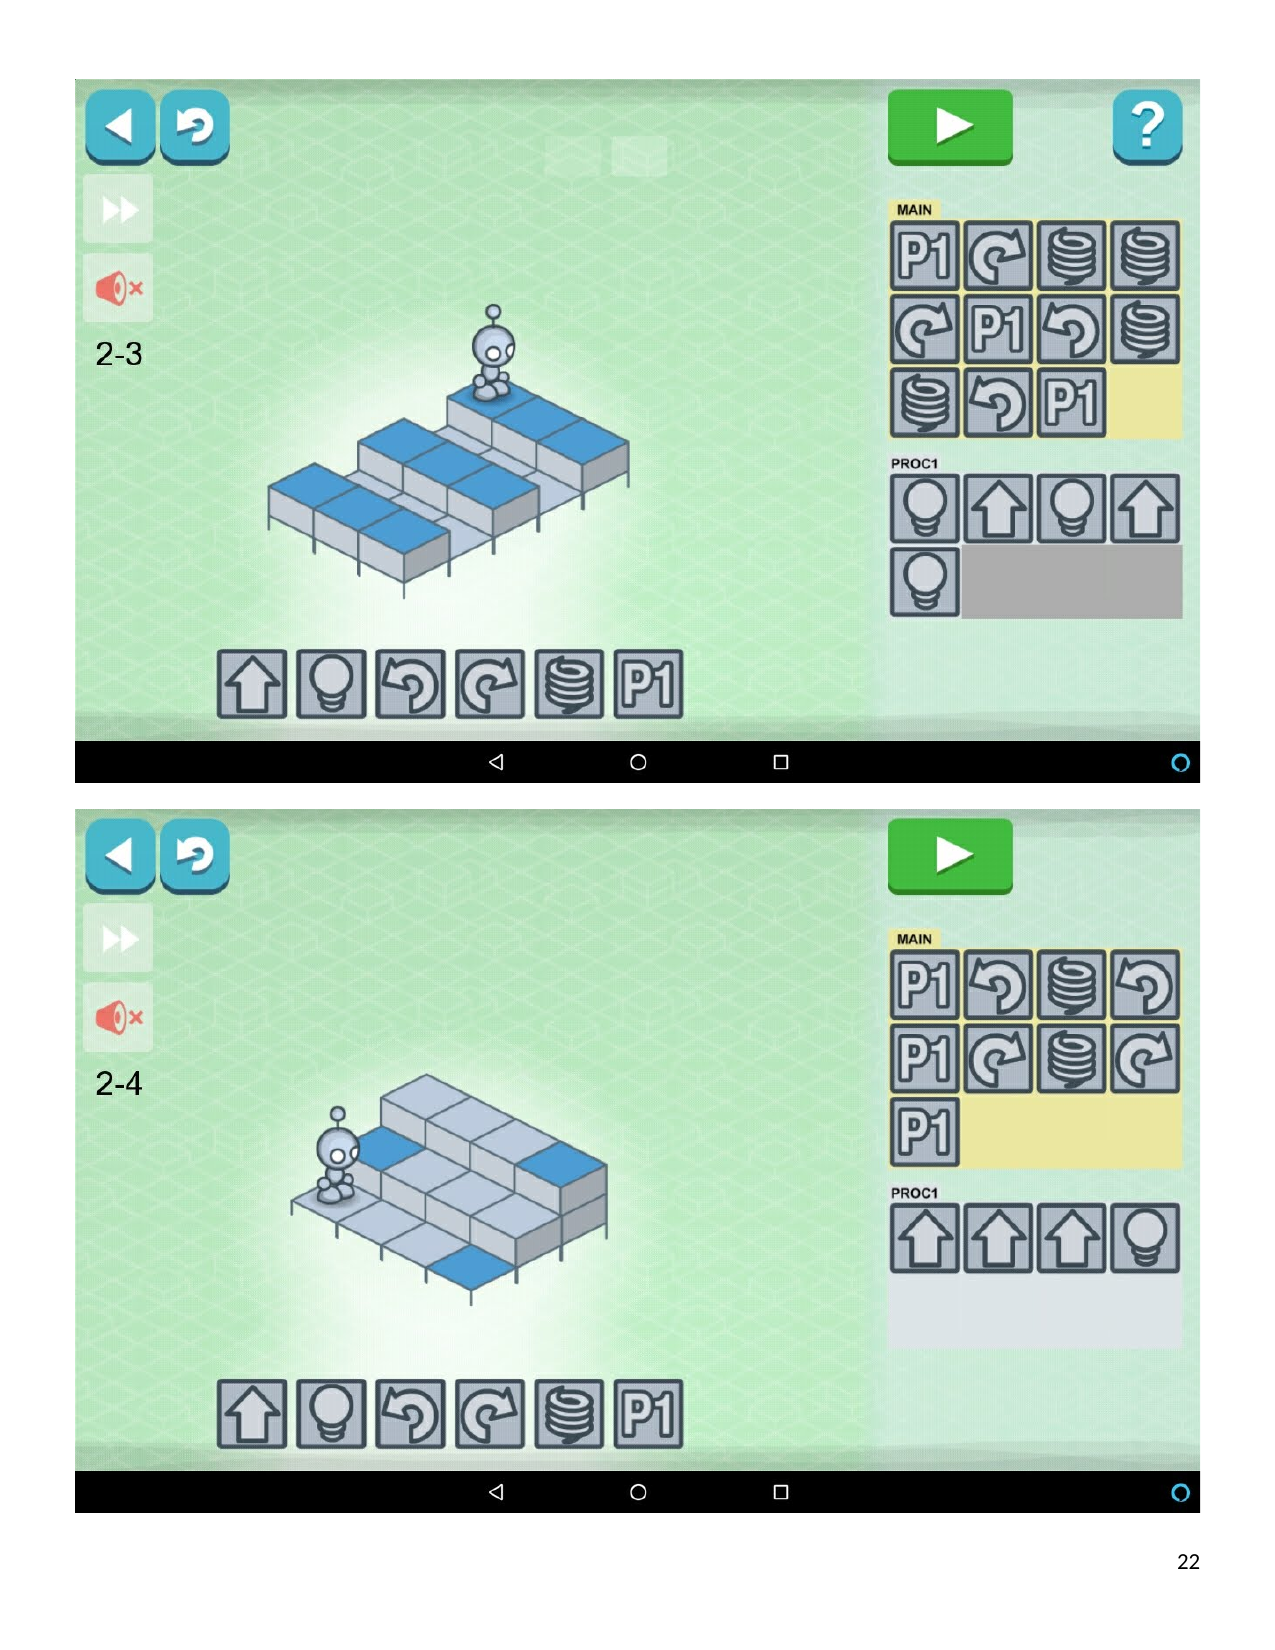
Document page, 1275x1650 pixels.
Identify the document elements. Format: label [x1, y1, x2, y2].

picture [75, 79, 1200, 783]
picture [75, 809, 1200, 1513]
